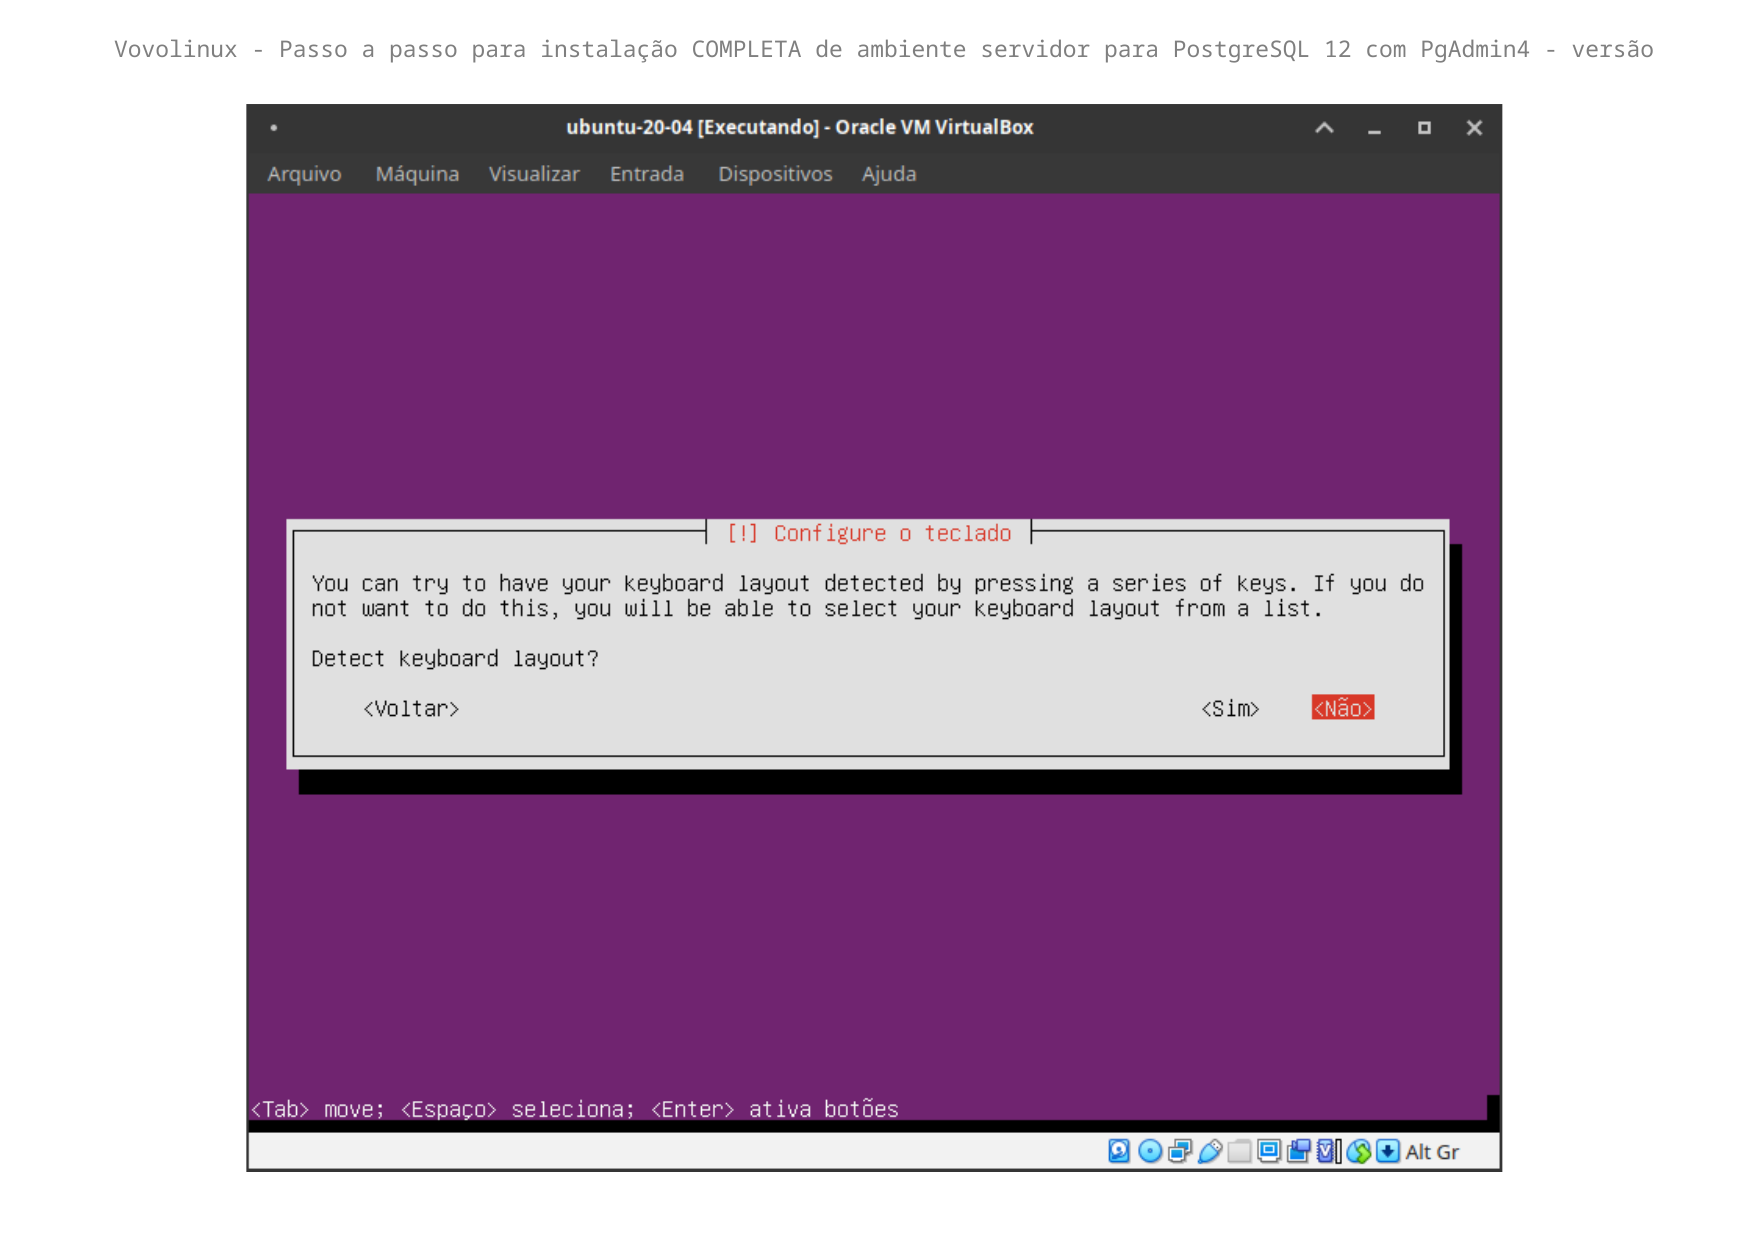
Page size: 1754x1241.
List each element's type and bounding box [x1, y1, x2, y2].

picture [246, 104, 1503, 1172]
